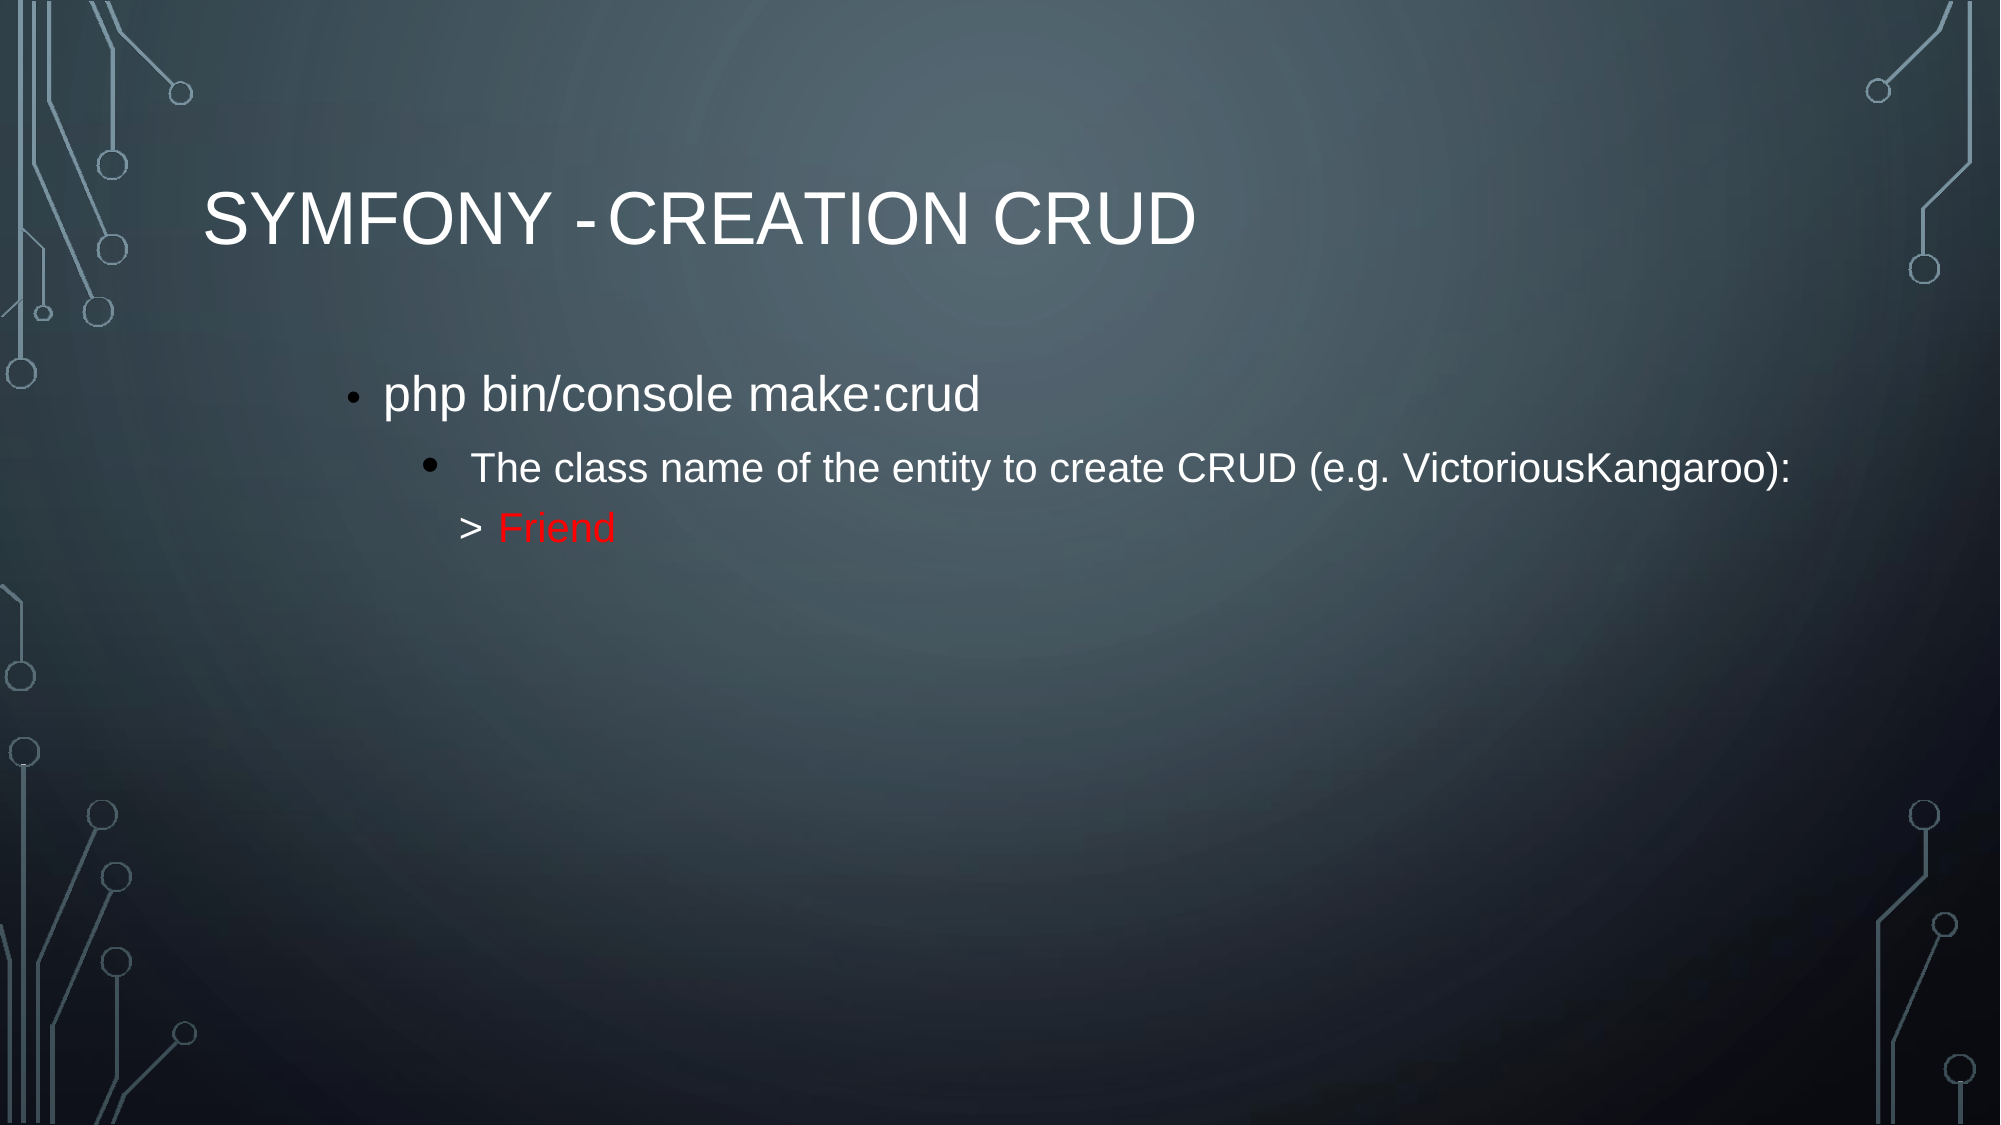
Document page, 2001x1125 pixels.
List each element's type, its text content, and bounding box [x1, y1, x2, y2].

list php bin/console make:crud [346, 364, 1971, 422]
list The class name of the entity to create CRUD (e.g. VictoriousKangaroo): [421, 433, 1971, 493]
picture [0, 0, 2000, 1125]
list Friend [459, 503, 1971, 551]
subtitle SYMFONY - CREATION CRUD [202, 174, 1971, 260]
